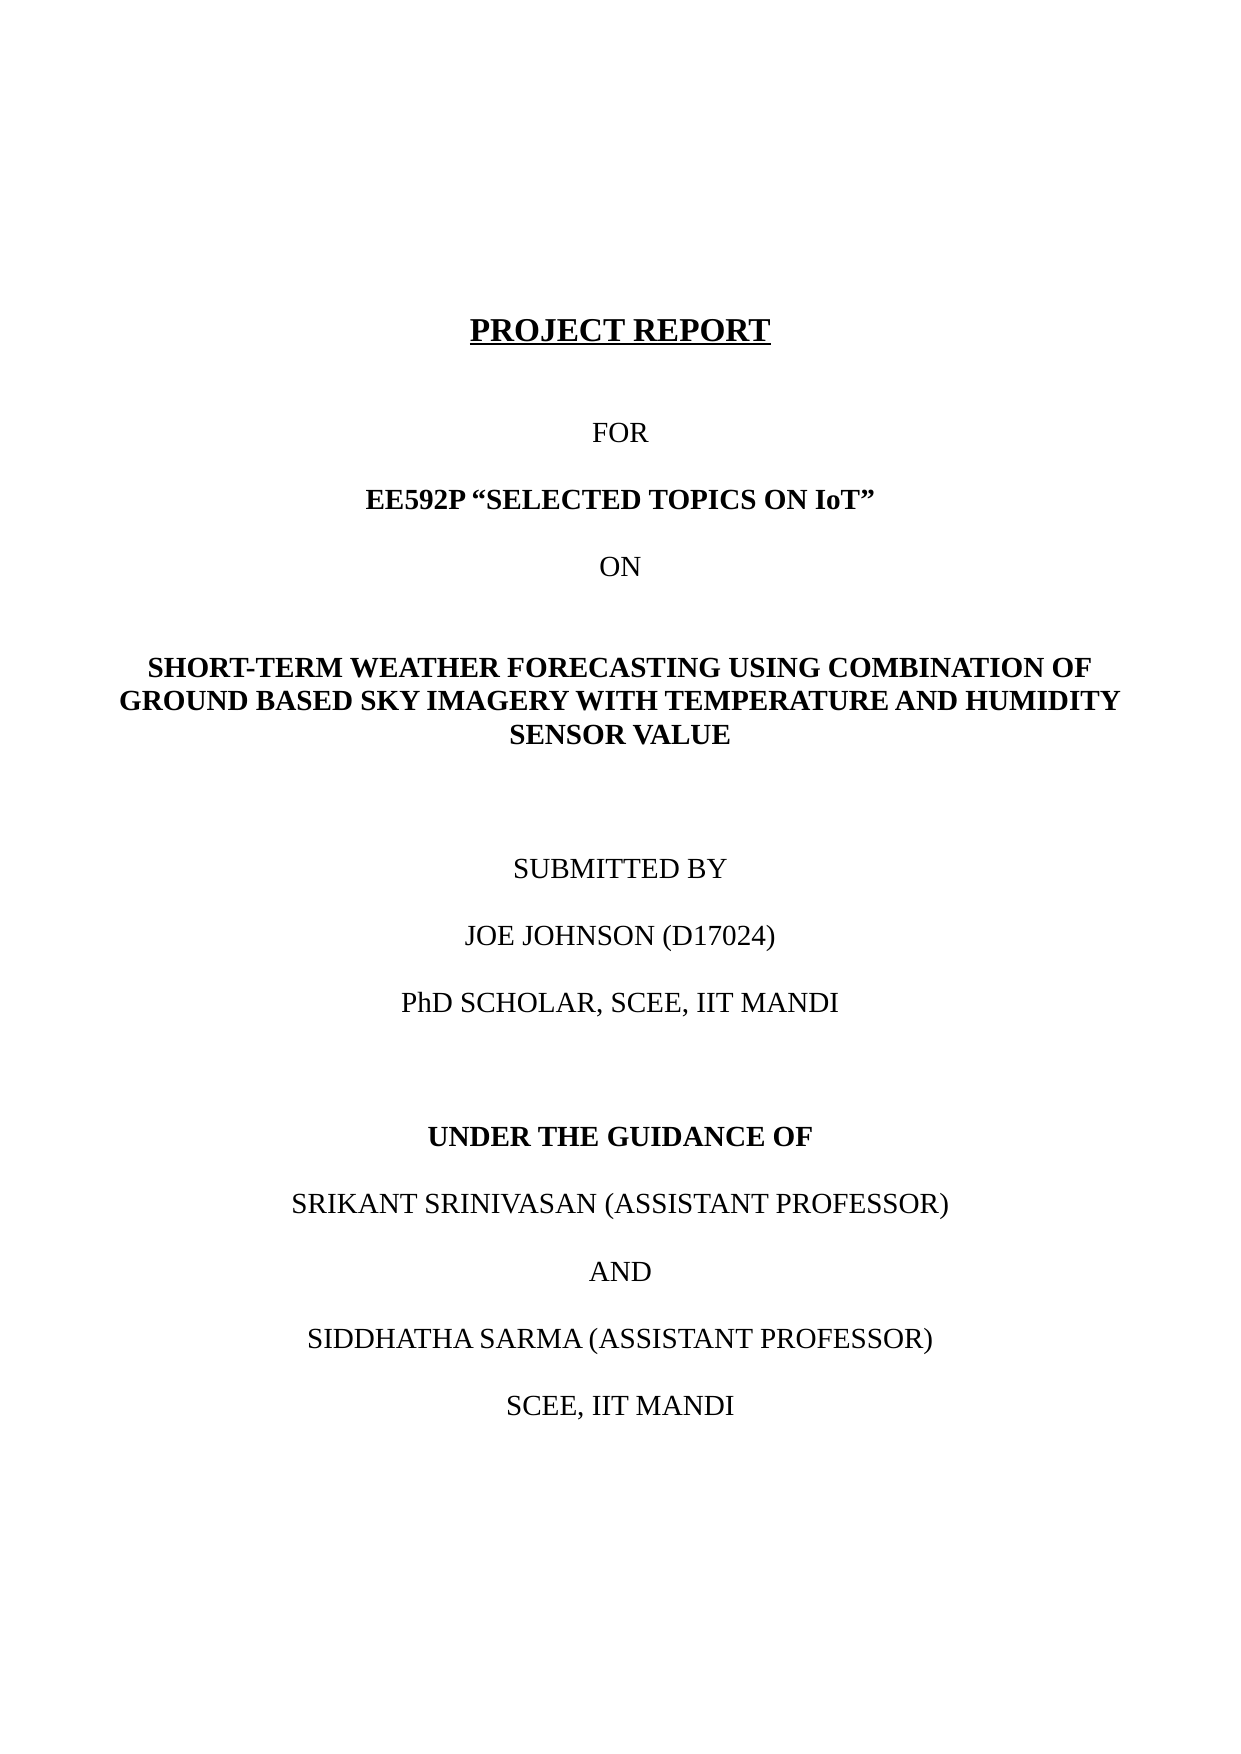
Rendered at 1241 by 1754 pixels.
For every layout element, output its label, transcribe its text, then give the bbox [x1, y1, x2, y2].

text ON [118, 549, 1122, 583]
text PROJECT REPORT [118, 310, 1122, 348]
text JOE JOHNSON (D17024) [118, 918, 1122, 952]
text EE592P “SELECTED TOPICS ON IoT” [118, 482, 1122, 516]
text SCEE, IIT MANDI [118, 1388, 1122, 1421]
text SIDDHATHA SARMA (ASSISTANT PROFESSOR) [118, 1321, 1122, 1354]
text FOR [118, 415, 1122, 449]
text UNDER THE GUIDANCE OF [118, 1119, 1122, 1153]
text PhD SCHOLAR, SCEE, IIT MANDI [118, 985, 1122, 1019]
text AND [118, 1254, 1122, 1287]
text SUBMITTED BY [118, 851, 1122, 885]
text SRIKANT SRINIVASAN (ASSISTANT PROFESSOR) [118, 1187, 1122, 1220]
text SHORT-TERM WEATHER FORECASTING USING COMBINATION OF GROUND BASED SKY IMAGERY WITH TEMPERATURE AND HUMIDITY SENSOR VALUE [118, 650, 1122, 751]
